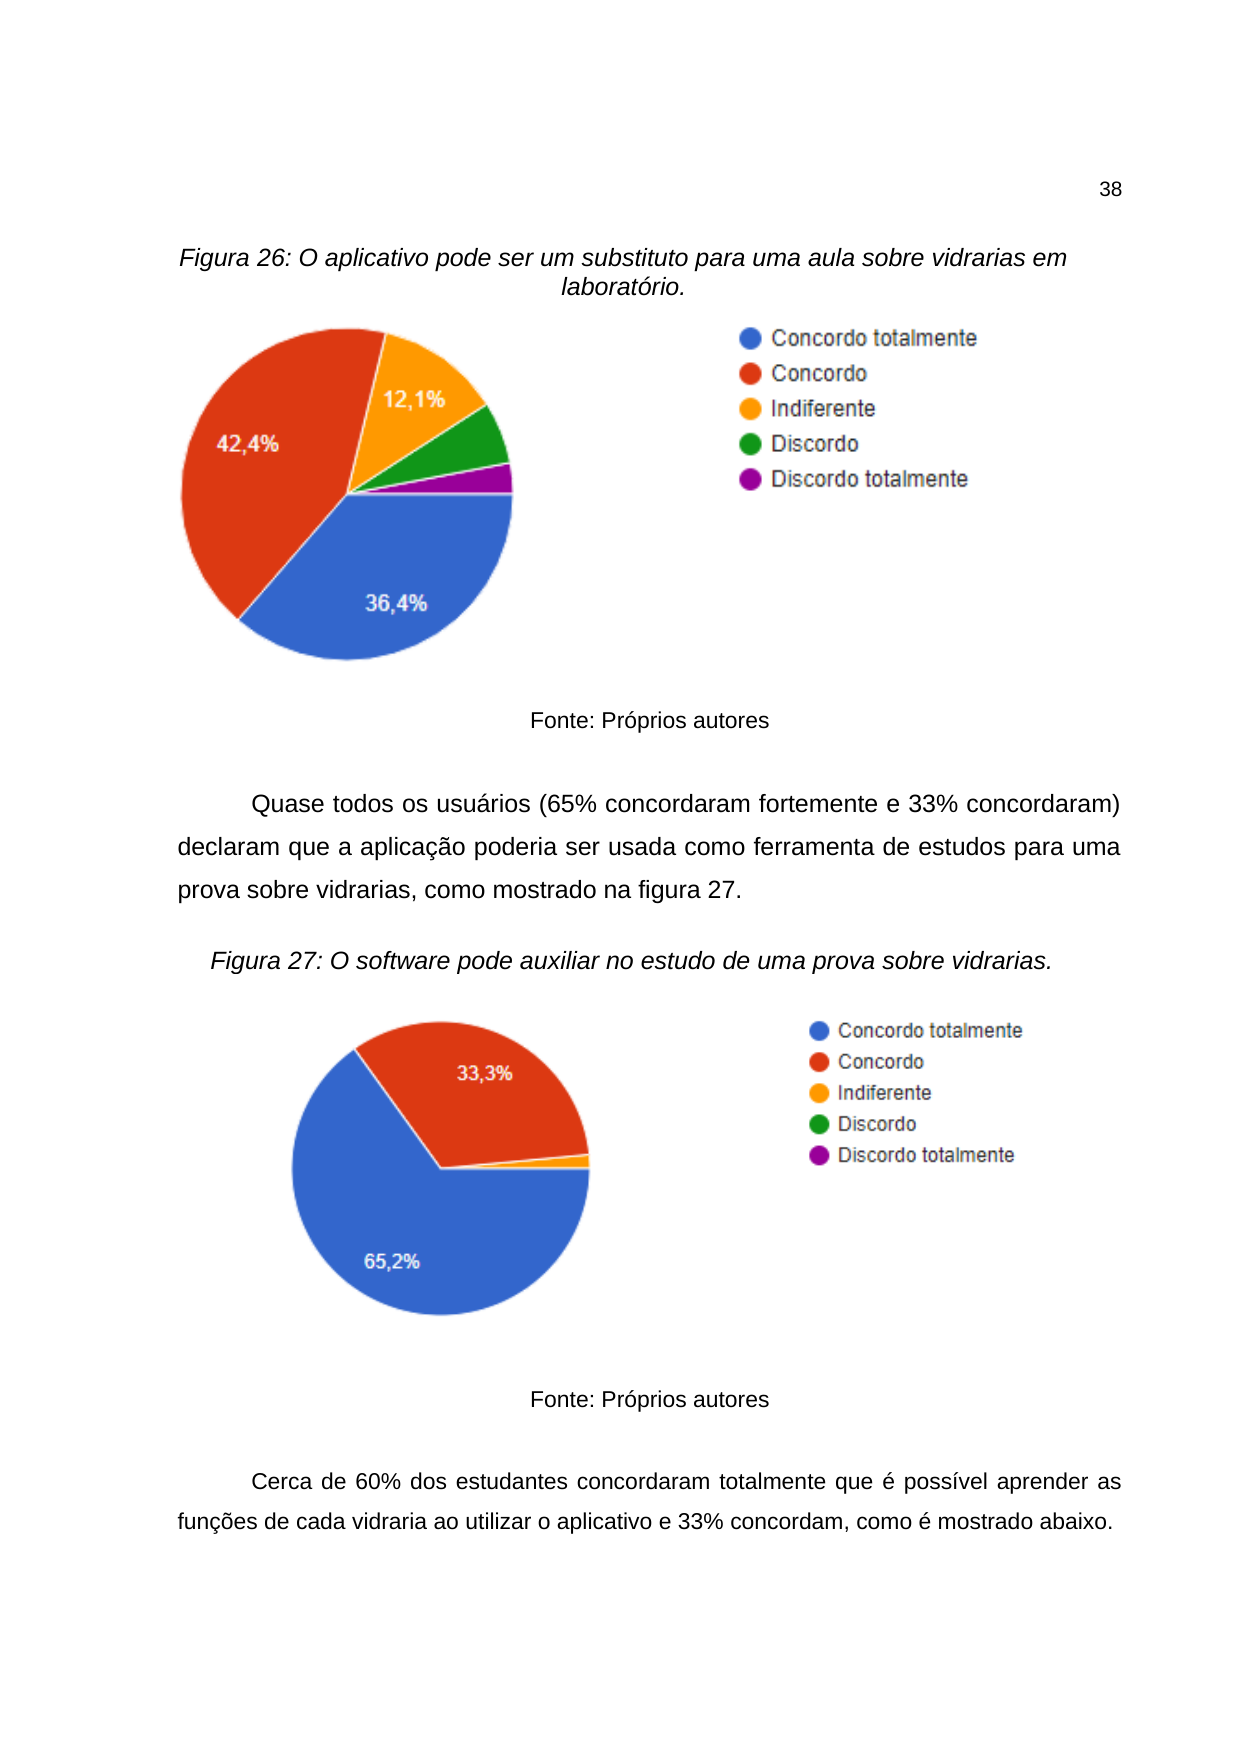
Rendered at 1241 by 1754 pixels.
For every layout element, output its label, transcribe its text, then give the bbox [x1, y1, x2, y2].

text Quase todos os usuários (65% concordaram fortemente e 33% concordaram) declaram que a aplicação poderia ser usada como ferramenta de estudos para uma prova sobre vidrarias, como mostrado na figura 27. [177, 789, 1122, 904]
text Figura 26: O aplicativo pode ser um substituto para uma aula sobre vidrarias em laboratório. [177, 243, 1072, 300]
picture [177, 300, 1073, 667]
text Fonte: Próprios autores [177, 707, 1122, 734]
picture [177, 974, 1087, 1367]
text Cerca de 60% dos estudantes concordaram totalmente que é possível aprender as funções de cada vidraria ao utilizar o aplicativo e 33% concordam, como é mostrado abaixo. [177, 1468, 1122, 1534]
text Fonte: Próprios autores [177, 1386, 1122, 1413]
text Figura 27: O software pode auxiliar no estudo de uma prova sobre vidrarias. [177, 946, 1087, 974]
